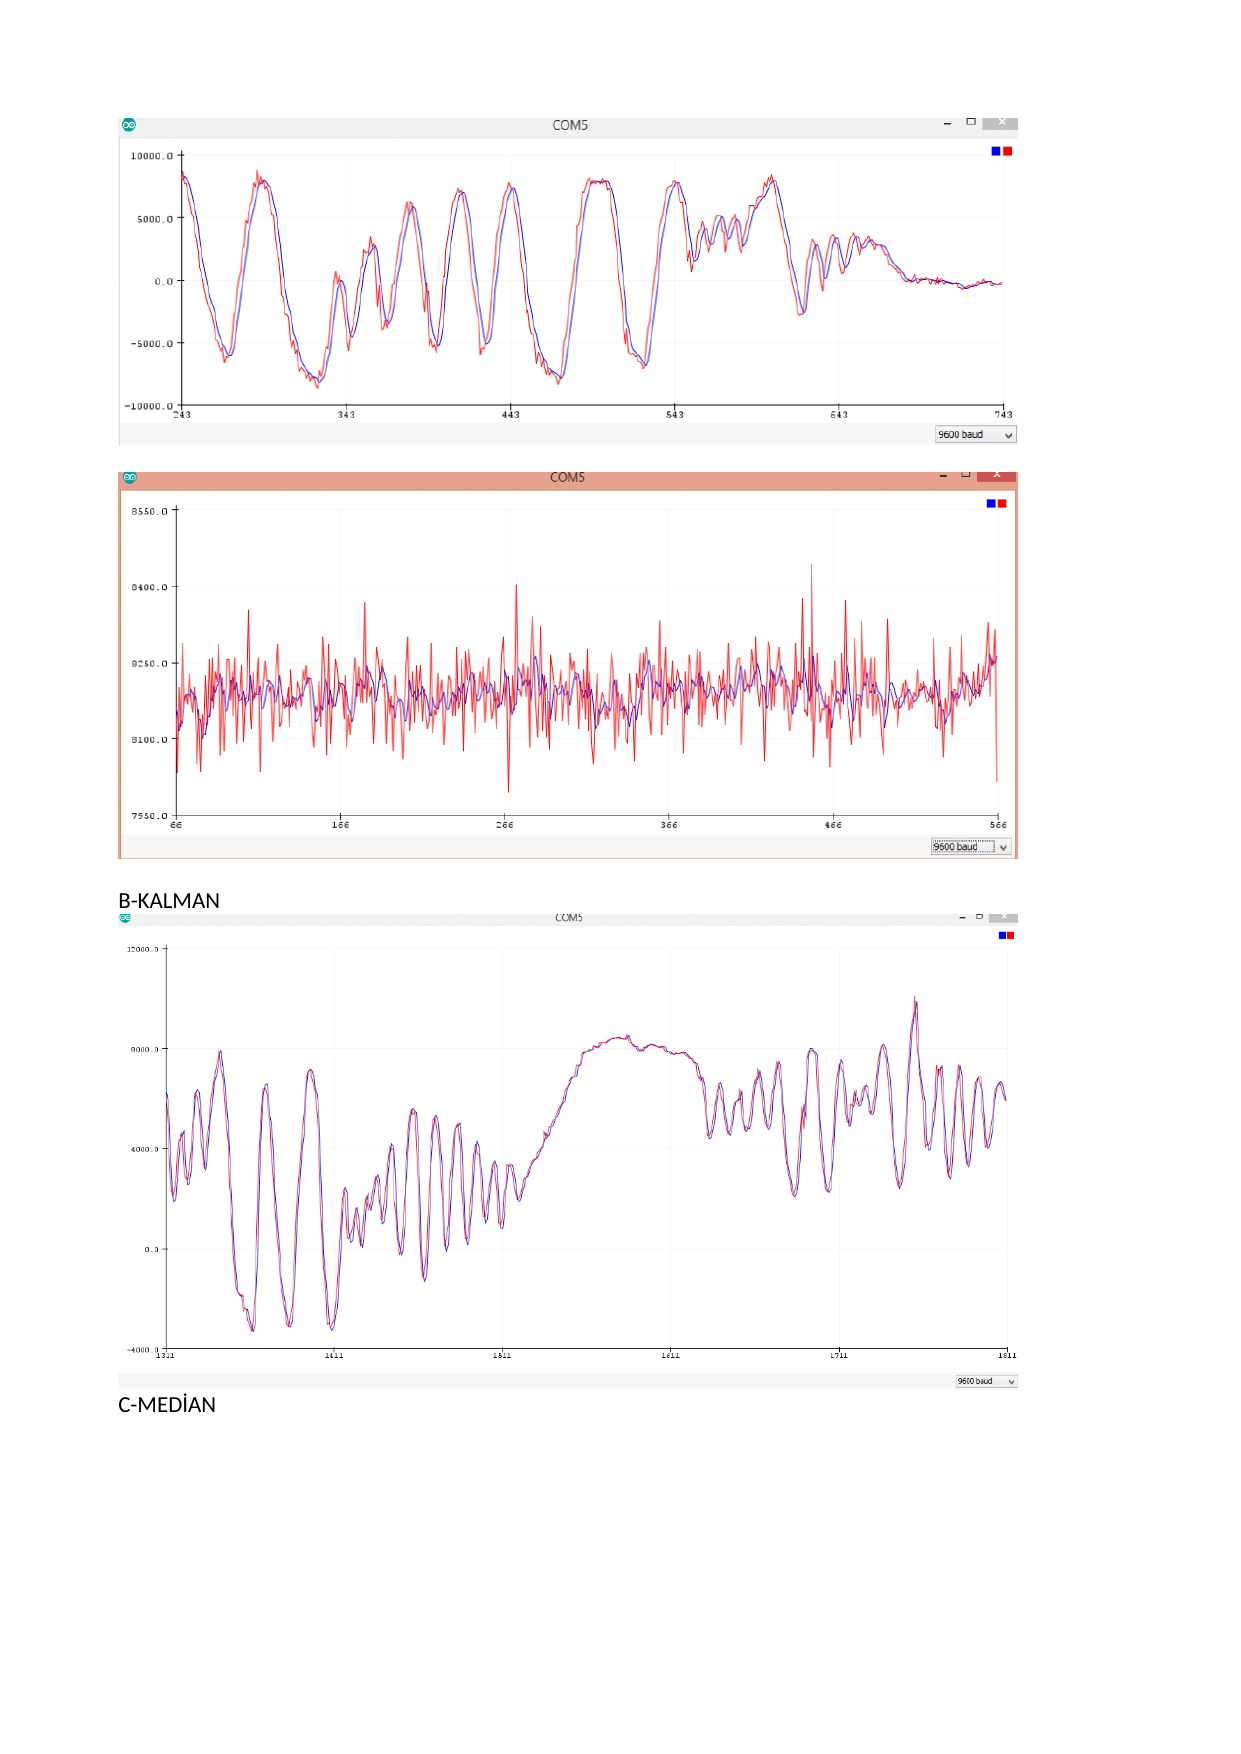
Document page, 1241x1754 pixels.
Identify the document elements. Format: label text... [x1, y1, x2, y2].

text B-KALMAN [118, 887, 1122, 915]
text C-MEDİAN [118, 1390, 1122, 1418]
